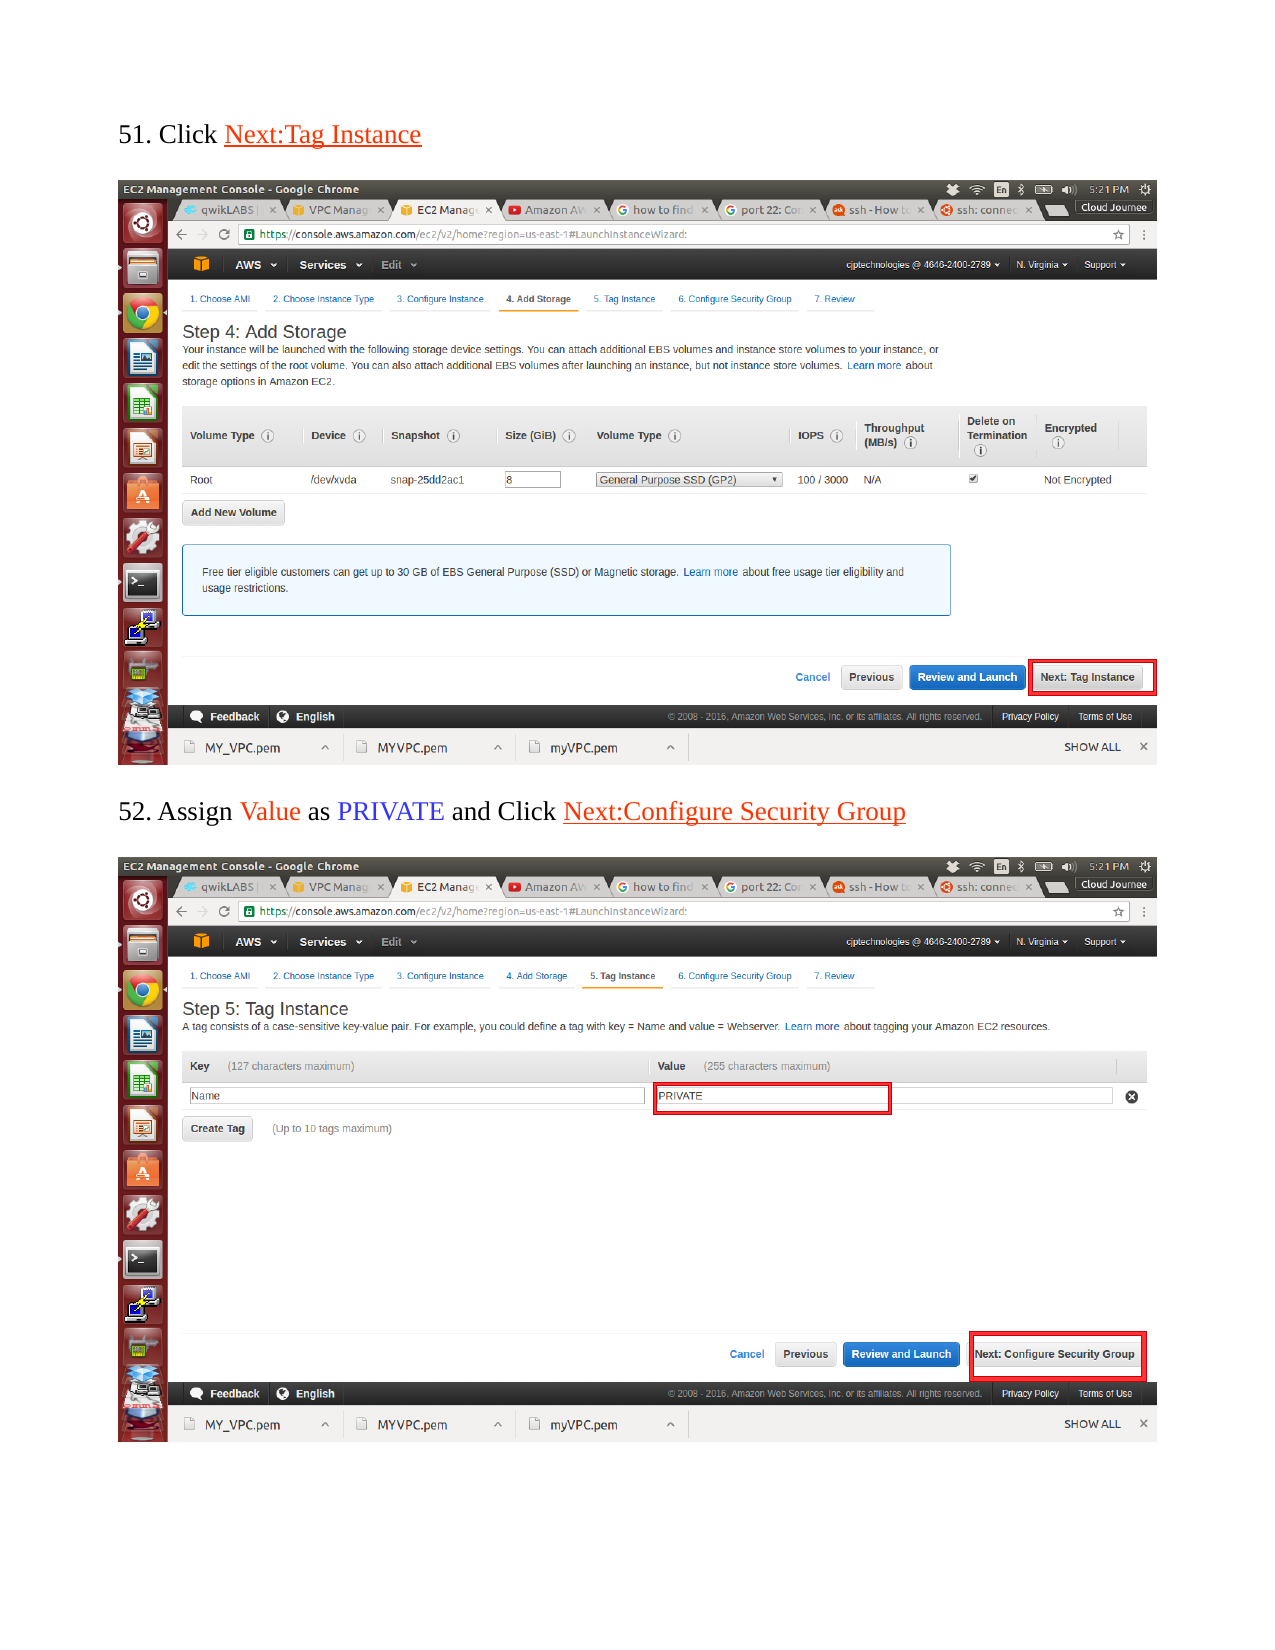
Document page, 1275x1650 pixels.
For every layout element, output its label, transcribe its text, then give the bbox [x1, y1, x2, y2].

picture [118, 857, 1157, 1442]
picture [118, 180, 1157, 765]
text 52. Assign Value as PRIVATE and Click Next:Configure Security Group [118, 796, 1157, 827]
text 51. Click Next:Tag Instance [118, 118, 1157, 149]
picture [1033, 663, 1153, 691]
